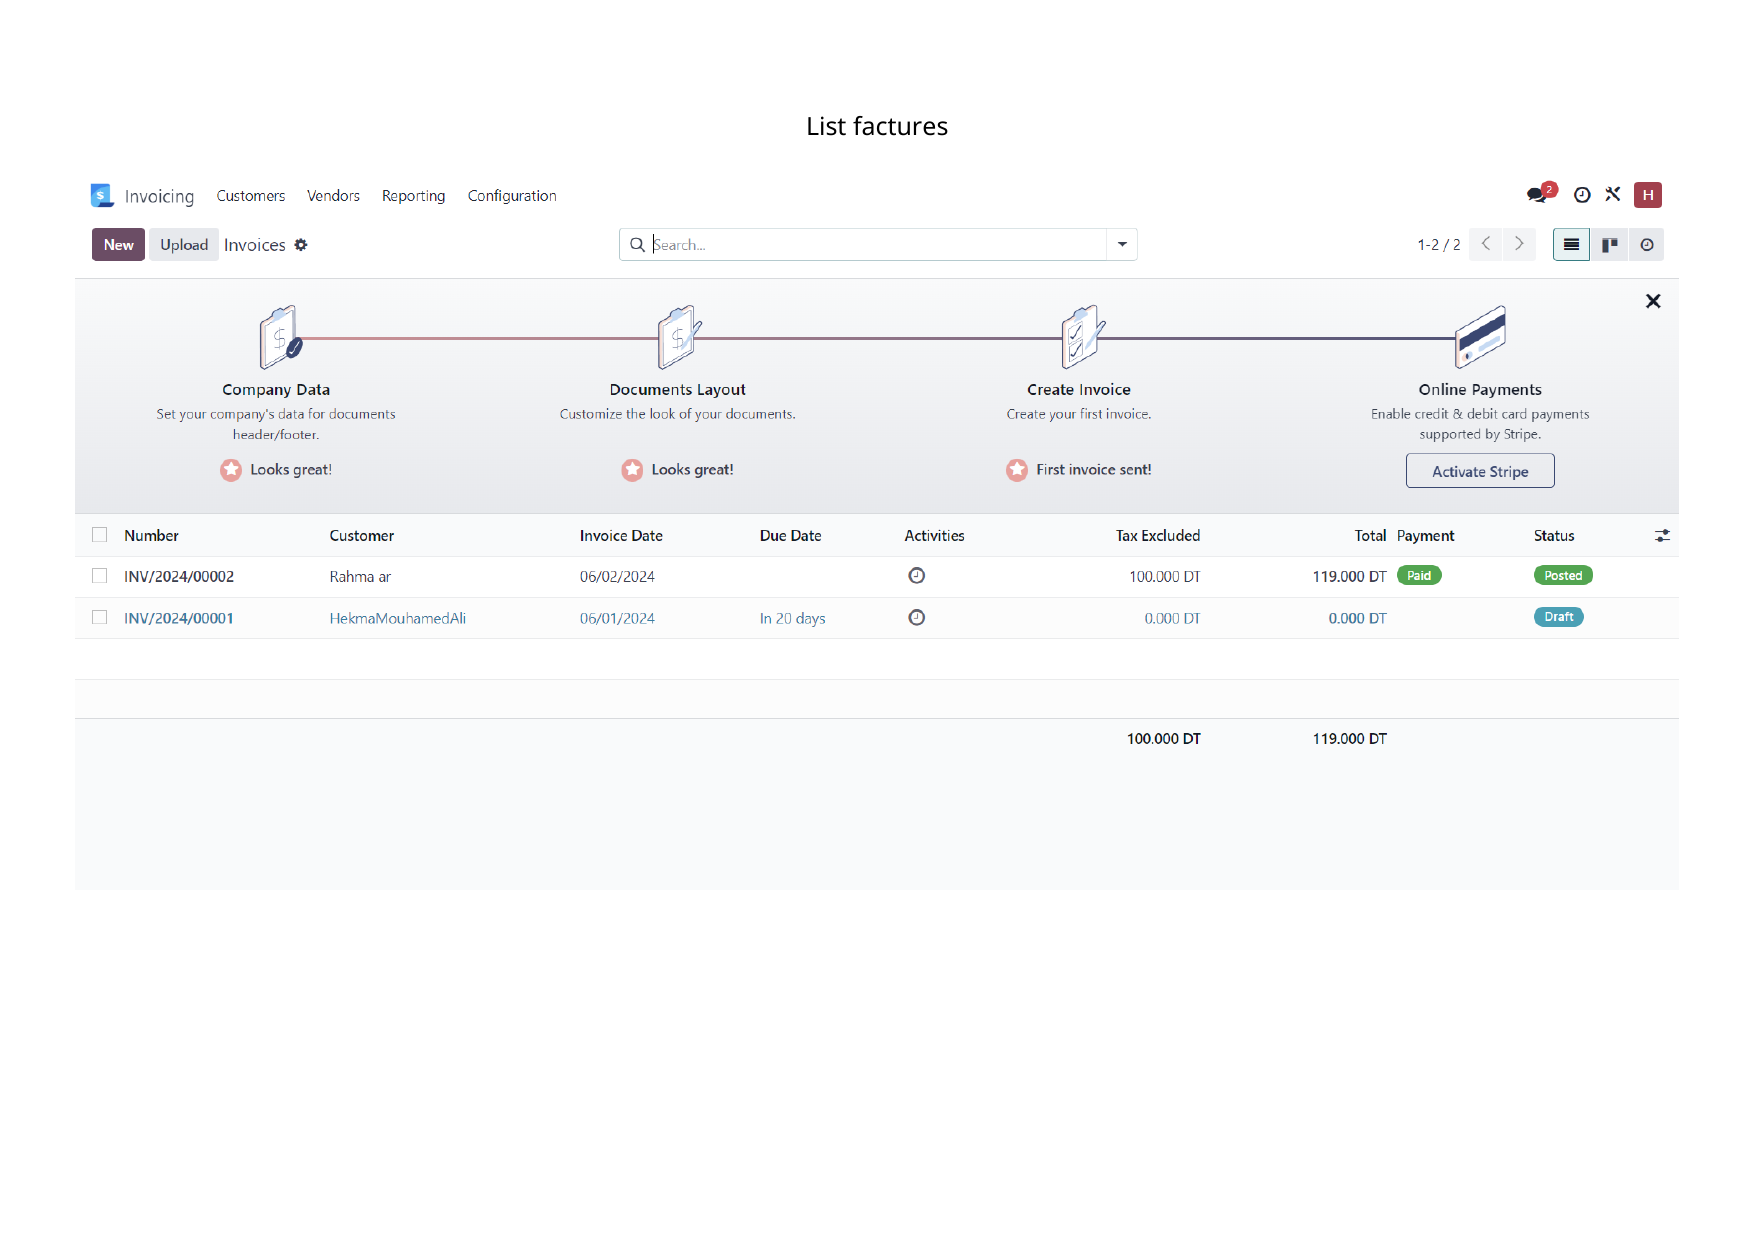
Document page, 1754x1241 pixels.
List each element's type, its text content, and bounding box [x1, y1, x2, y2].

text List factures [75, 109, 1679, 143]
